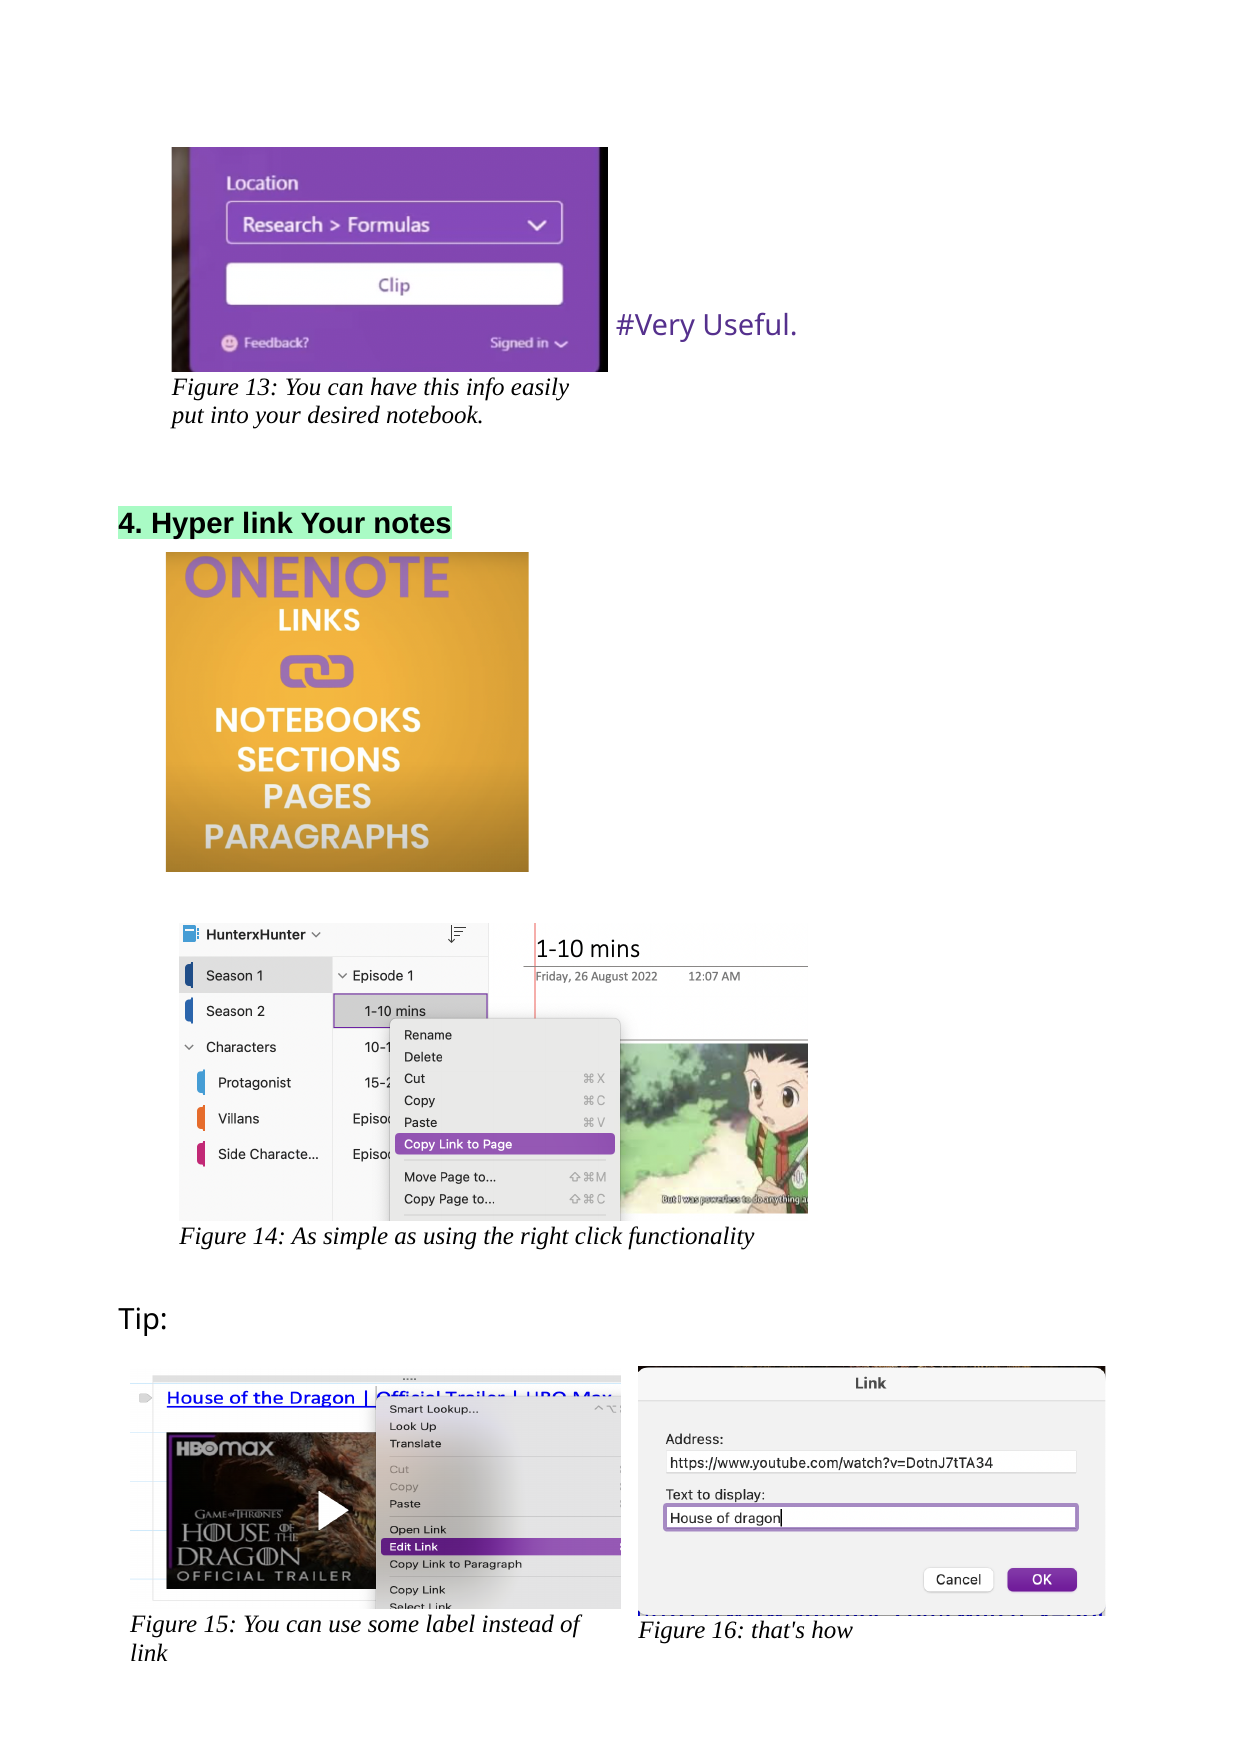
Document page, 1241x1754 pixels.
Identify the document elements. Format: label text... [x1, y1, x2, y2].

text Figure 15: You can use some label instead of link [130, 1609, 621, 1667]
subtitle 4. Hyper link Your notes [452, 506, 1122, 539]
picture [171, 147, 608, 372]
picture [638, 1366, 1106, 1616]
text #Very Useful. [608, 305, 1122, 344]
picture [179, 923, 808, 1221]
text [118, 305, 171, 344]
text Figure 13: You can have this info easily put into your desired notebook. [172, 372, 608, 429]
text Figure 16: that's how [638, 1616, 1105, 1644]
picture [130, 1368, 621, 1609]
picture [165, 552, 529, 872]
text Tip: [118, 1298, 1122, 1338]
text Figure 14: As simple as using the right click functionality [179, 1221, 808, 1250]
